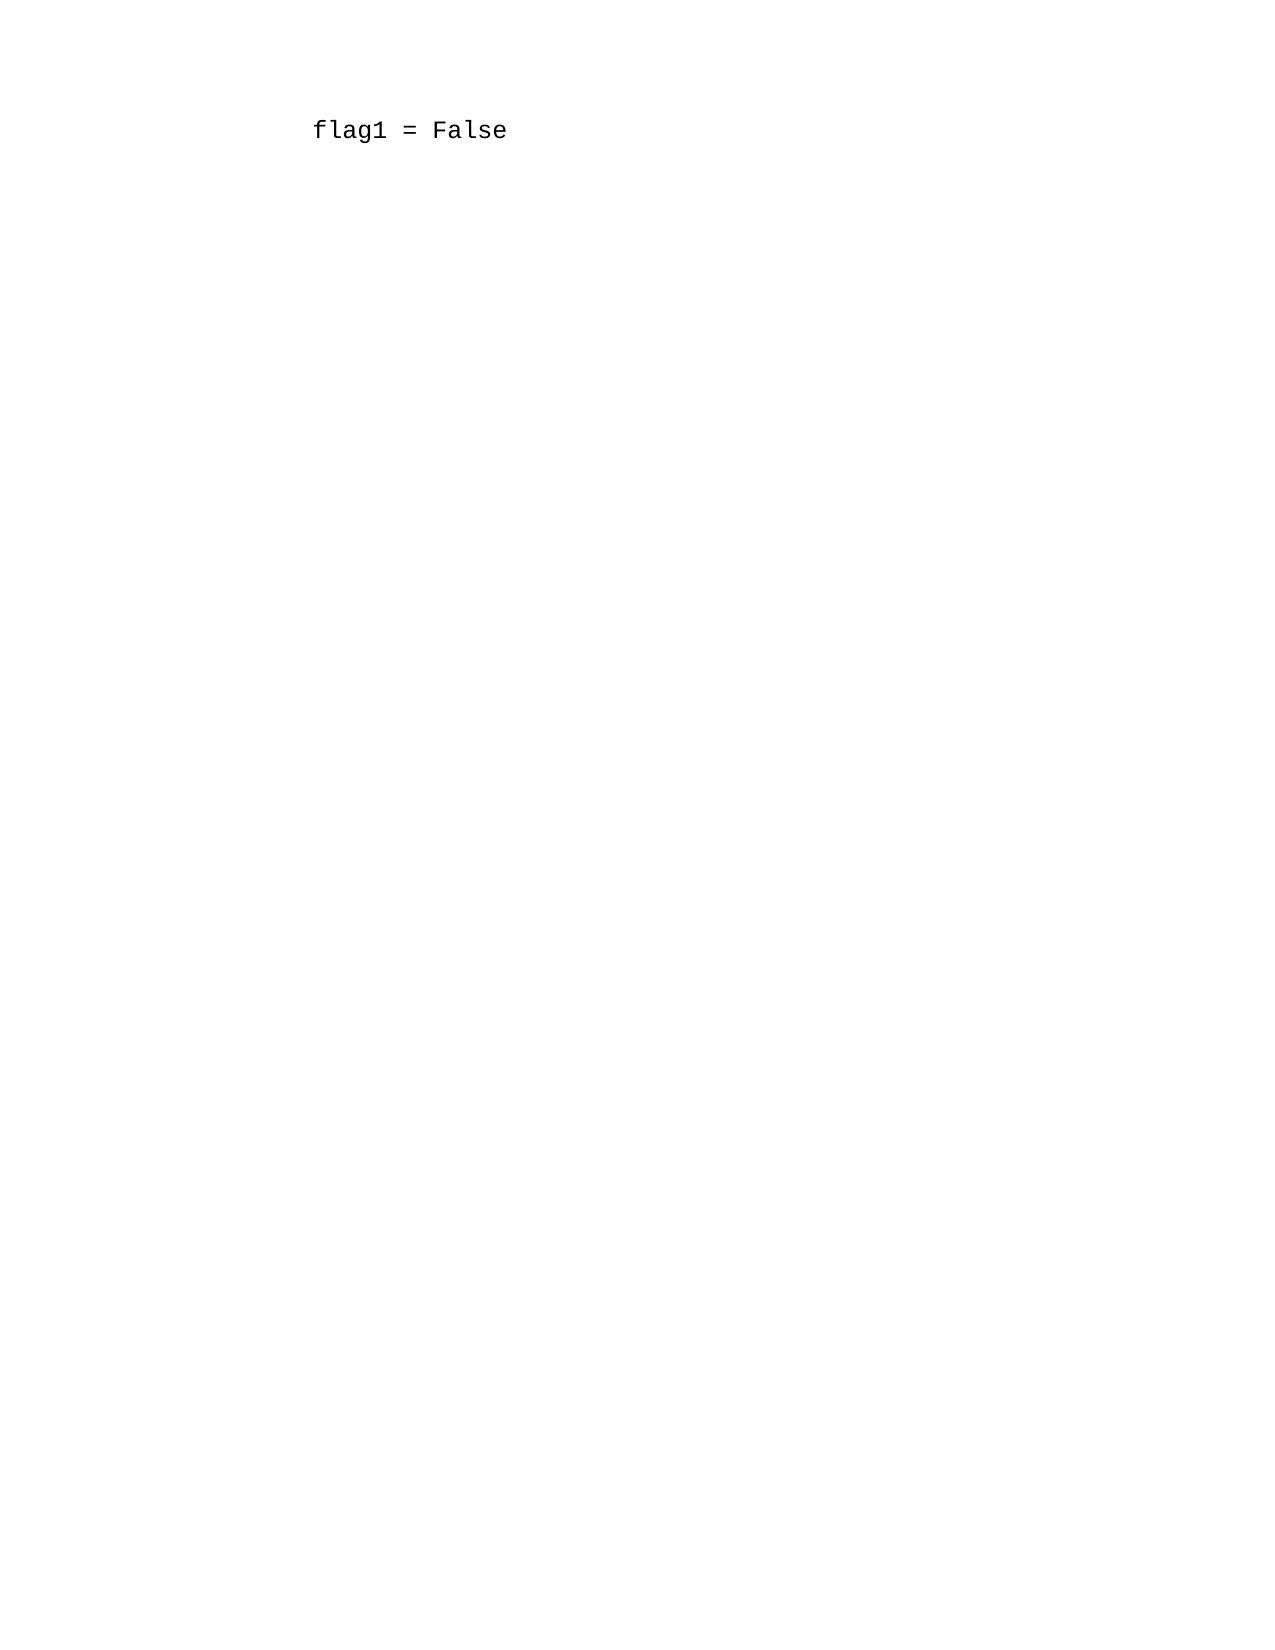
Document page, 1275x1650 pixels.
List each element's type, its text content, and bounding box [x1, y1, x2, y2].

text flag1 = False [118, 118, 1157, 146]
